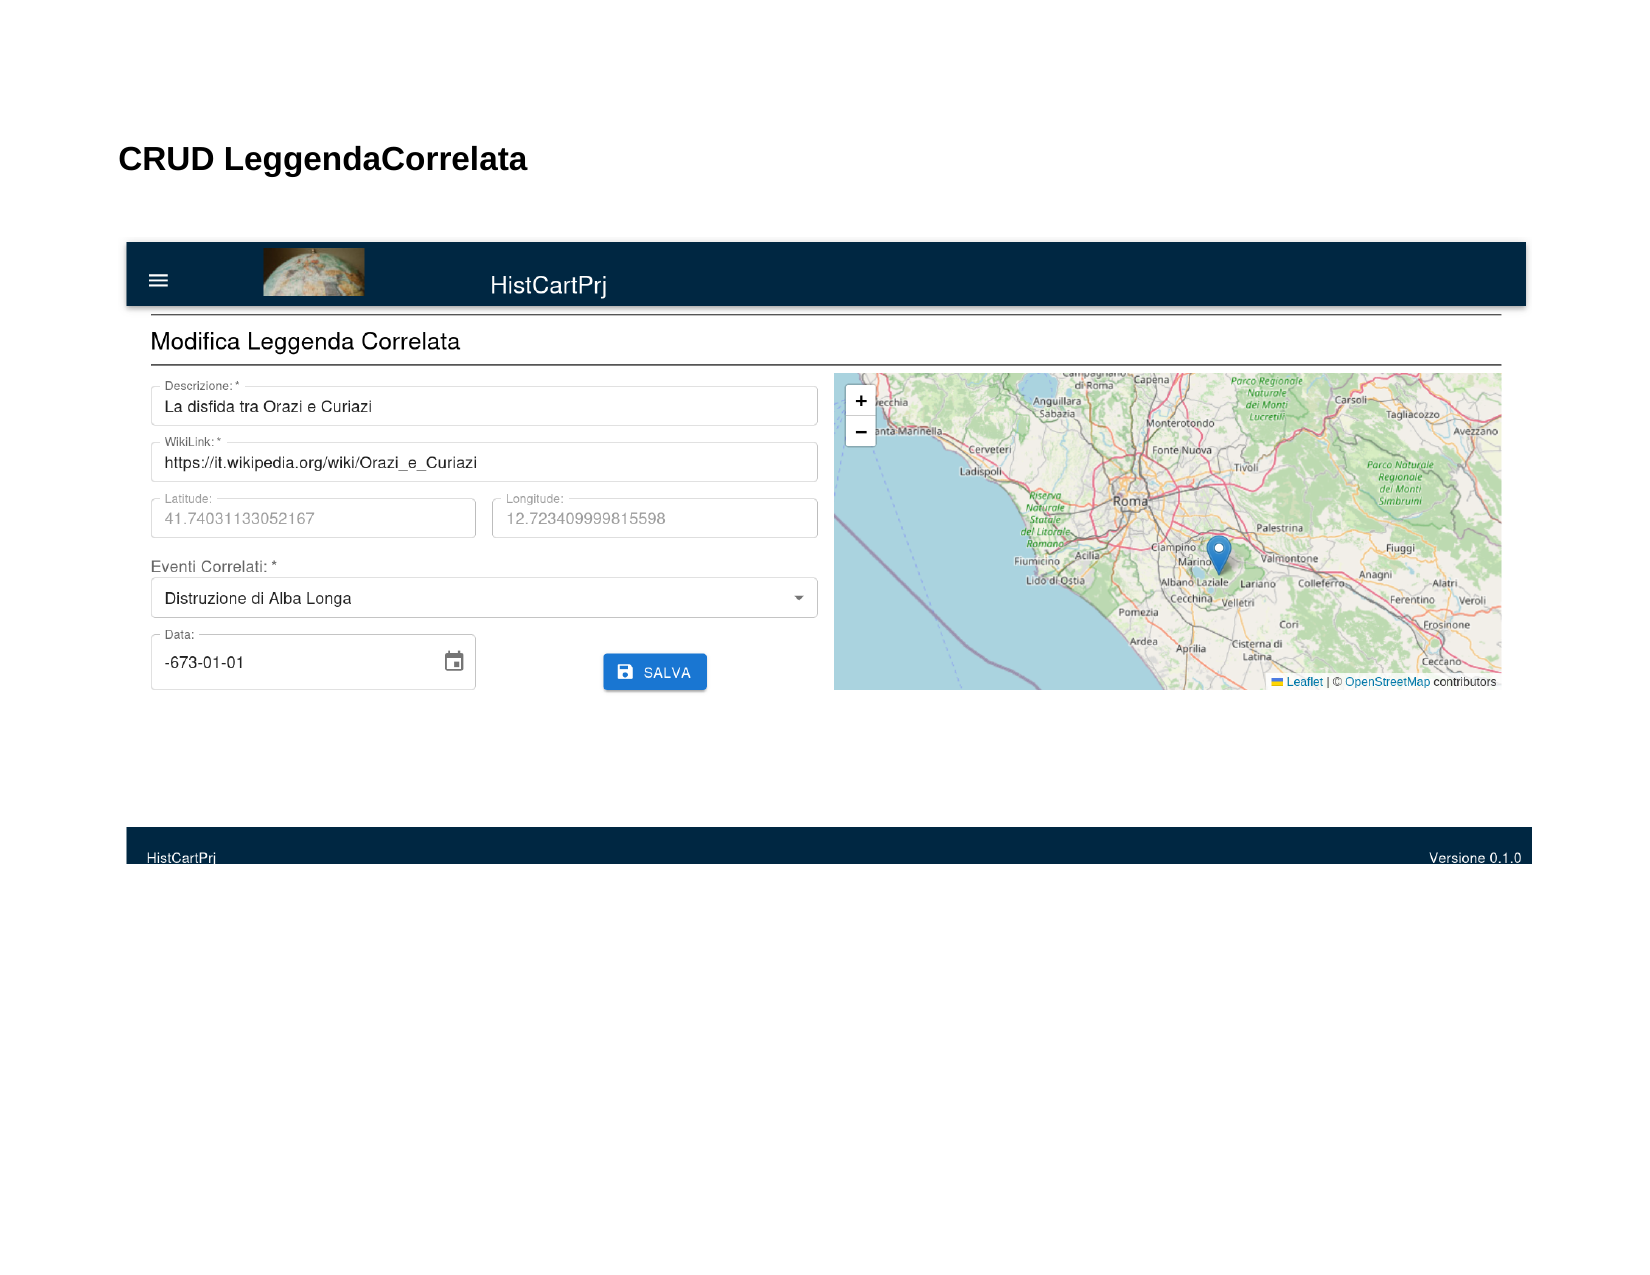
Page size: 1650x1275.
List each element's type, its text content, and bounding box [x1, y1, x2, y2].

subtitle CRUD LeggendaCorrelata [118, 139, 1532, 177]
picture [118, 237, 1532, 864]
